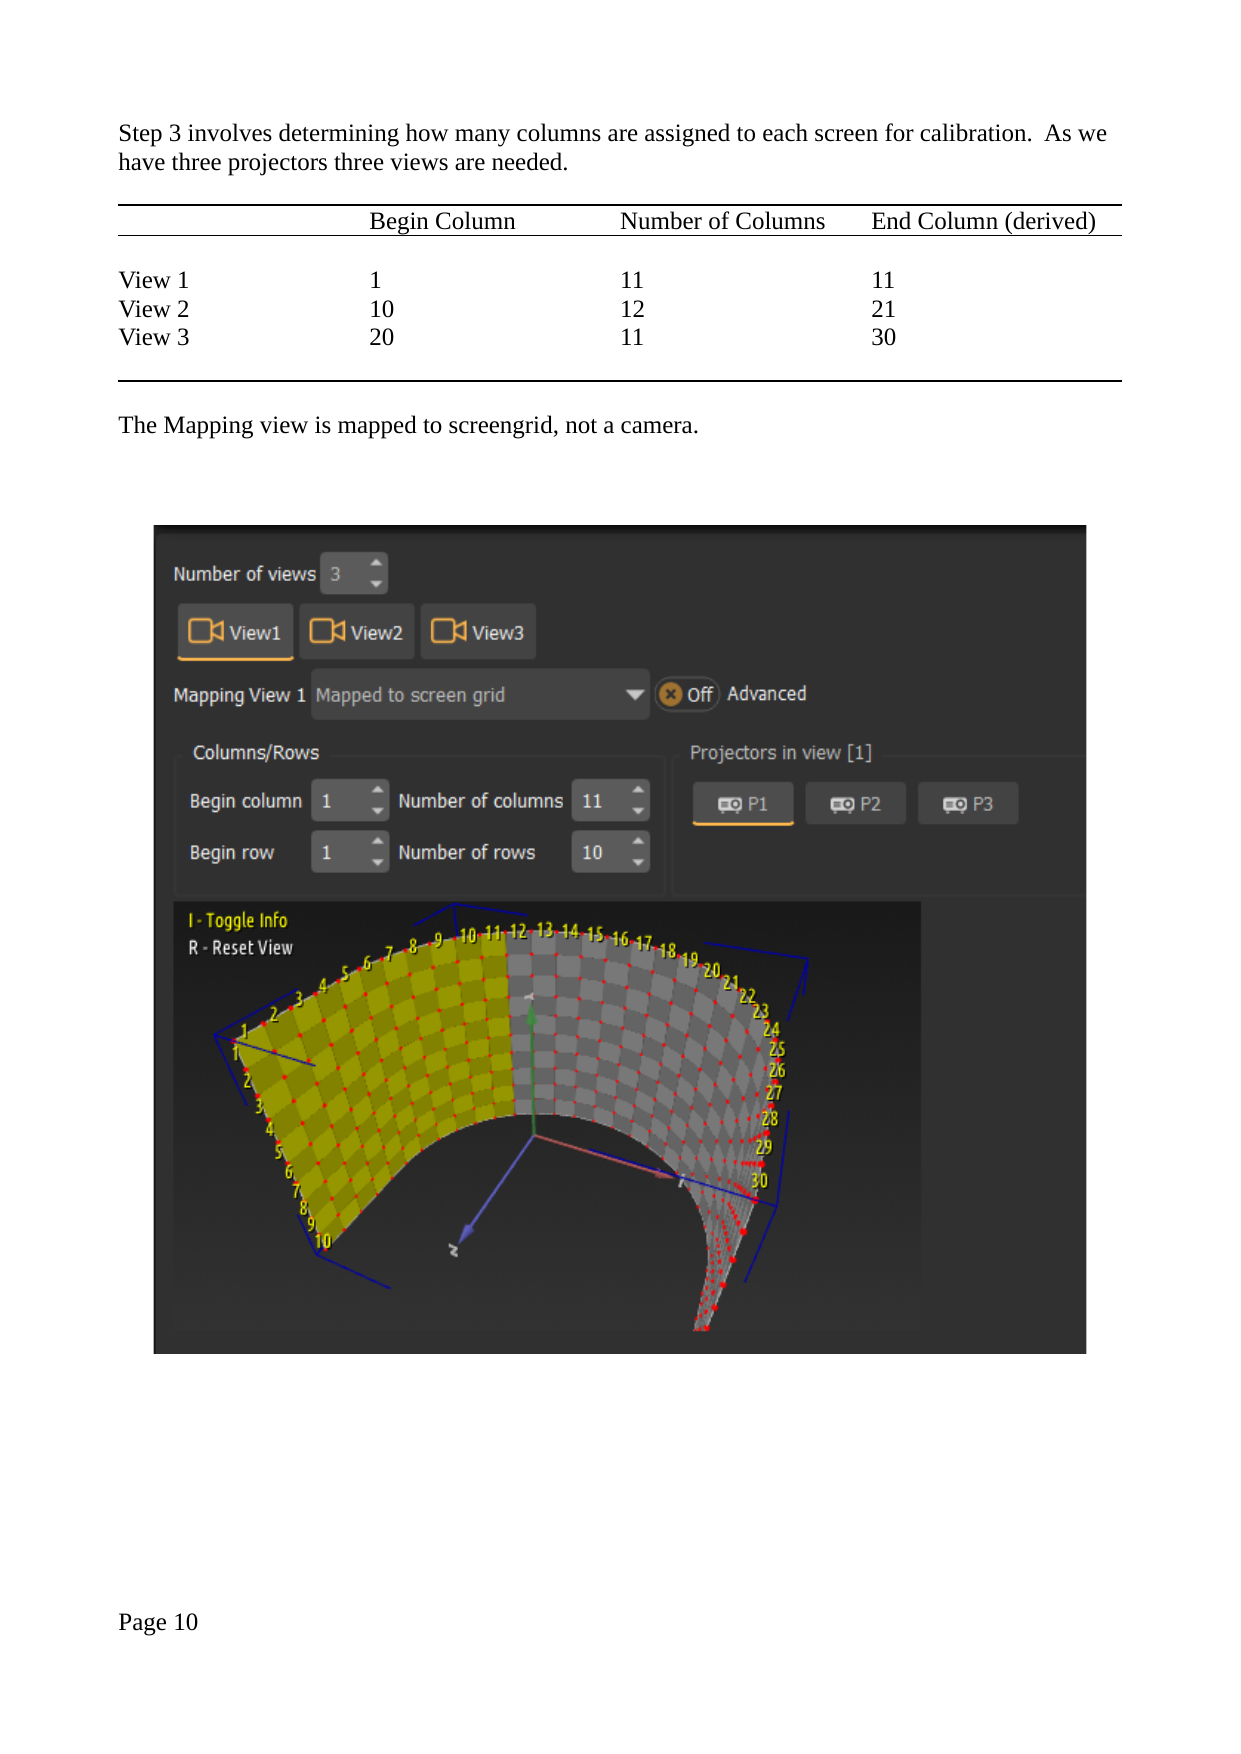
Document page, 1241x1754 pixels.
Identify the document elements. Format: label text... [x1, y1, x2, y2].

table_cell [871, 236, 1122, 265]
table_cell 11 [871, 265, 1122, 294]
table_cell 20 [369, 323, 620, 351]
table_header [118, 206, 369, 235]
table_cell [620, 236, 871, 265]
table_cell 11 [620, 265, 871, 294]
table_header End Column (derived) [871, 206, 1122, 235]
table_cell [118, 236, 369, 265]
table_cell [369, 351, 620, 380]
table_header Number of Columns [620, 206, 871, 235]
table_cell [369, 236, 620, 265]
table_cell 11 [620, 323, 871, 351]
table_cell [871, 351, 1122, 380]
table_cell 10 [369, 294, 620, 322]
table_cell 12 [620, 294, 871, 322]
table_cell View 3 [118, 323, 369, 351]
table_cell 30 [871, 323, 1122, 351]
table_cell 21 [871, 294, 1122, 322]
table_cell 1 [369, 265, 620, 294]
picture [153, 525, 1087, 1354]
table_cell [118, 351, 369, 380]
table_header Begin Column [369, 206, 620, 235]
table_cell View 2 [118, 294, 369, 322]
table_cell View 1 [118, 265, 369, 294]
text Step 3 involves determining how many columns are assigned to each screen for calibration. As we have three projectors three views are needed. [118, 118, 1122, 176]
text The Mapping view is mapped to screengrid, not a camera. [118, 410, 1122, 439]
table_cell [620, 351, 871, 380]
